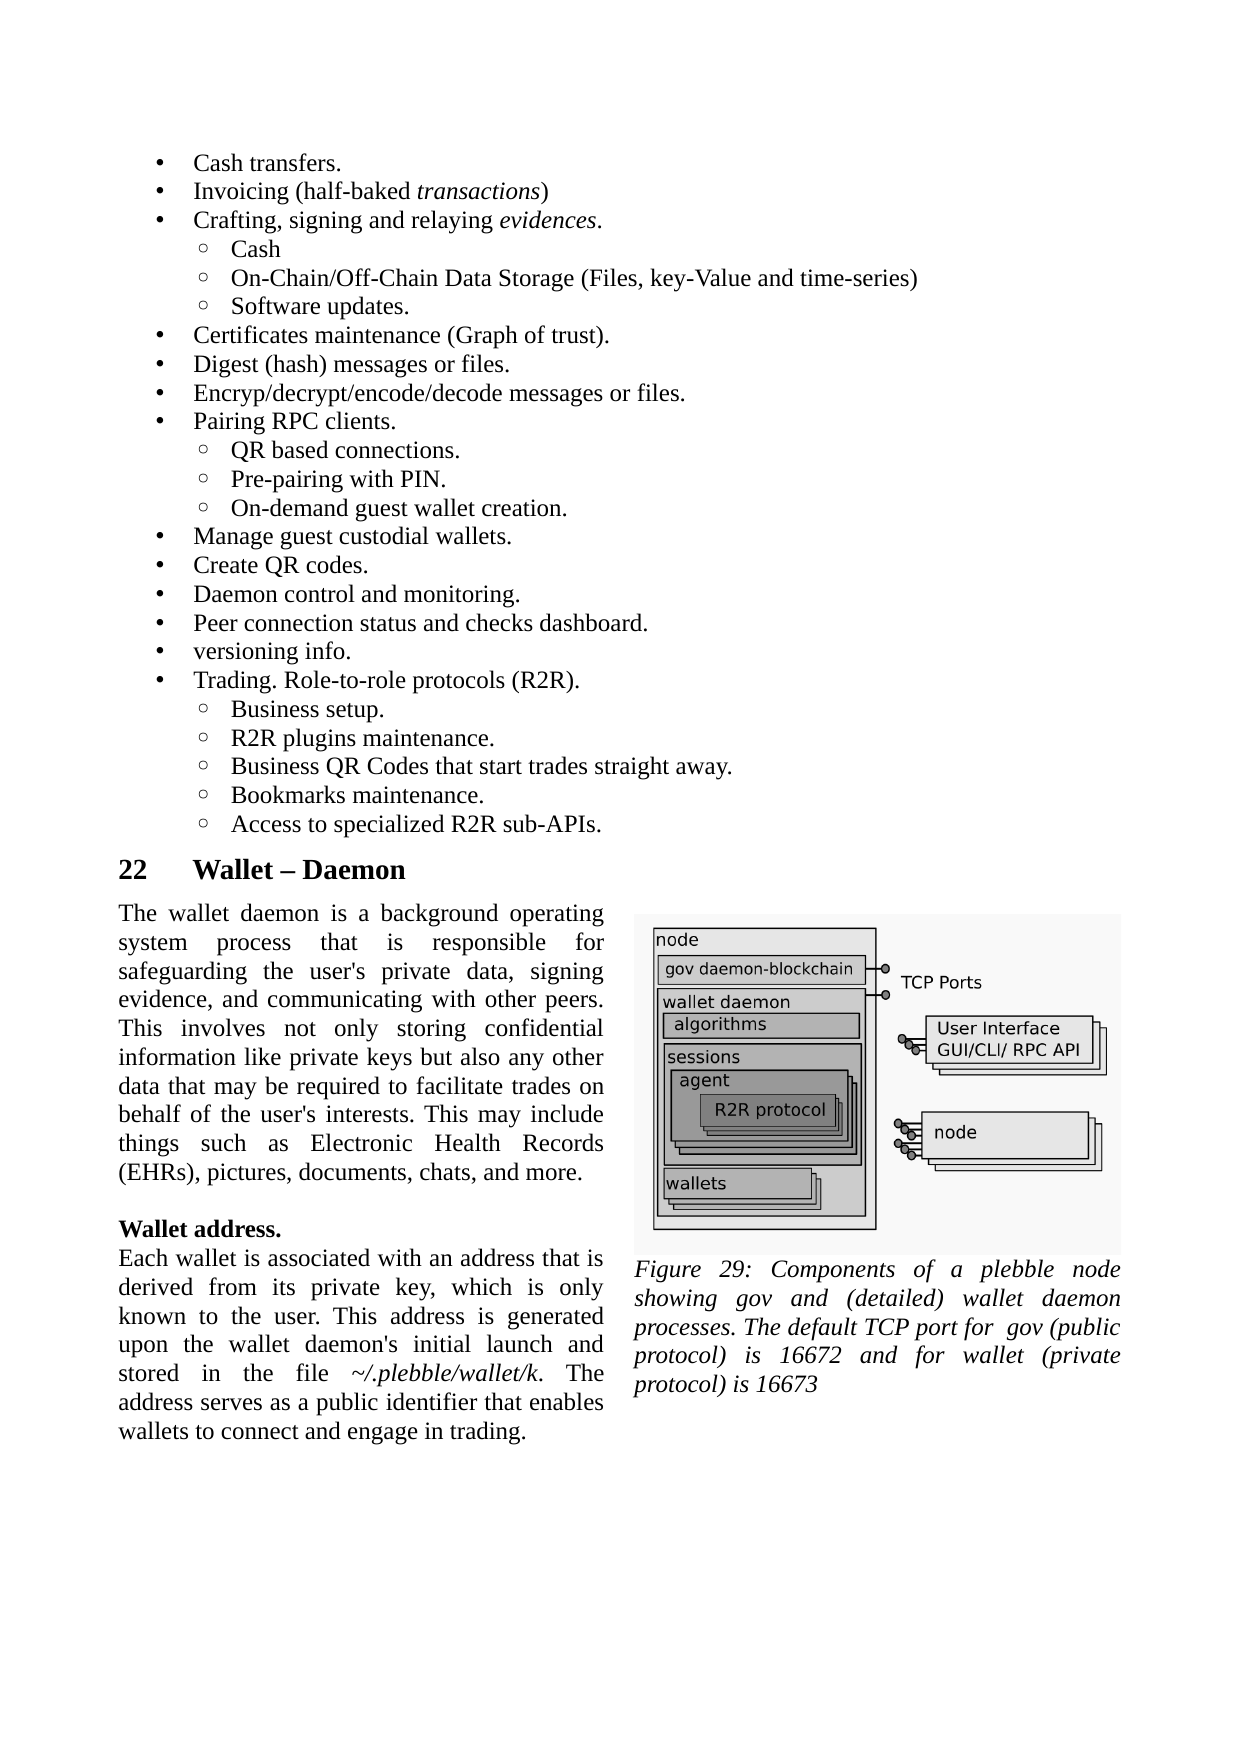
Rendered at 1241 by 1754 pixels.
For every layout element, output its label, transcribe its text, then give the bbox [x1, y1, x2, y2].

text Figure 29: Components of a plebble node showing gov and (detailed) wallet daemon processes. The default TCP port for gov (public protocol) is 16672 and for wallet (private protocol) is 16673 [634, 1255, 1121, 1398]
text The wallet daemon is a background operating system process that is responsible for safeguarding the user's private data, signing evidence, and communicating with other peers. This involves not only storing confidential information like private keys but also any other data that may be required to facilitate trades on behalf of the user's interests. This may include things such as Electronic Health Records (EHRs), pictures, documents, chats, and more. [118, 898, 1122, 1186]
list Trading. Role-to-role protocols (R2R). [156, 665, 1122, 694]
list QR based connections. [193, 435, 1122, 464]
list Business setup. [193, 694, 1122, 723]
list Pre-pairing with PIN. [193, 464, 1122, 493]
text Wallet address. [118, 1214, 634, 1243]
list Daemon control and monitoring. [156, 579, 1122, 608]
list Cash transfers. [156, 148, 1122, 176]
list Software updates. [193, 291, 1122, 320]
list Manage guest custodial wallets. [156, 521, 1122, 550]
list R2R plugins maintenance. [193, 723, 1122, 751]
list Access to specialized R2R sub-APIs. [193, 809, 1122, 838]
list On-demand guest wallet creation. [193, 493, 1122, 521]
list Invoicing (half-baked transactions) [156, 176, 1122, 205]
list Pairing RPC clients. [156, 406, 1122, 435]
list Business QR Codes that start trades straight away. [193, 751, 1122, 780]
list Certificates maintenance (Graph of trust). [156, 320, 1122, 349]
subtitle Wallet – Daemon [118, 852, 1122, 886]
list On-Chain/Off-Chain Data Storage (Files, key-Value and time-series) [193, 263, 1122, 291]
list Create QR codes. [156, 550, 1122, 579]
list Crafting, signing and relaying evidences. [156, 205, 1122, 234]
text Each wallet is associated with an address that is derived from its private key, which is only known to the user. This address is generated upon the wallet daemon's initial launch and stored in the file ~/.plebble/wallet/k. The address serves as a public identifier that enables wallets to connect and engage in trading. [118, 1243, 1122, 1444]
list Bookmarks maintenance. [193, 780, 1122, 809]
list Cash [193, 234, 1122, 263]
list Peer connection status and checks dashboard. [156, 608, 1122, 636]
picture [634, 914, 1122, 1255]
list versioning info. [156, 636, 1122, 665]
list Encryp/decrypt/encode/decode messages or files. [156, 378, 1122, 406]
list Digest (hash) messages or files. [156, 349, 1122, 378]
